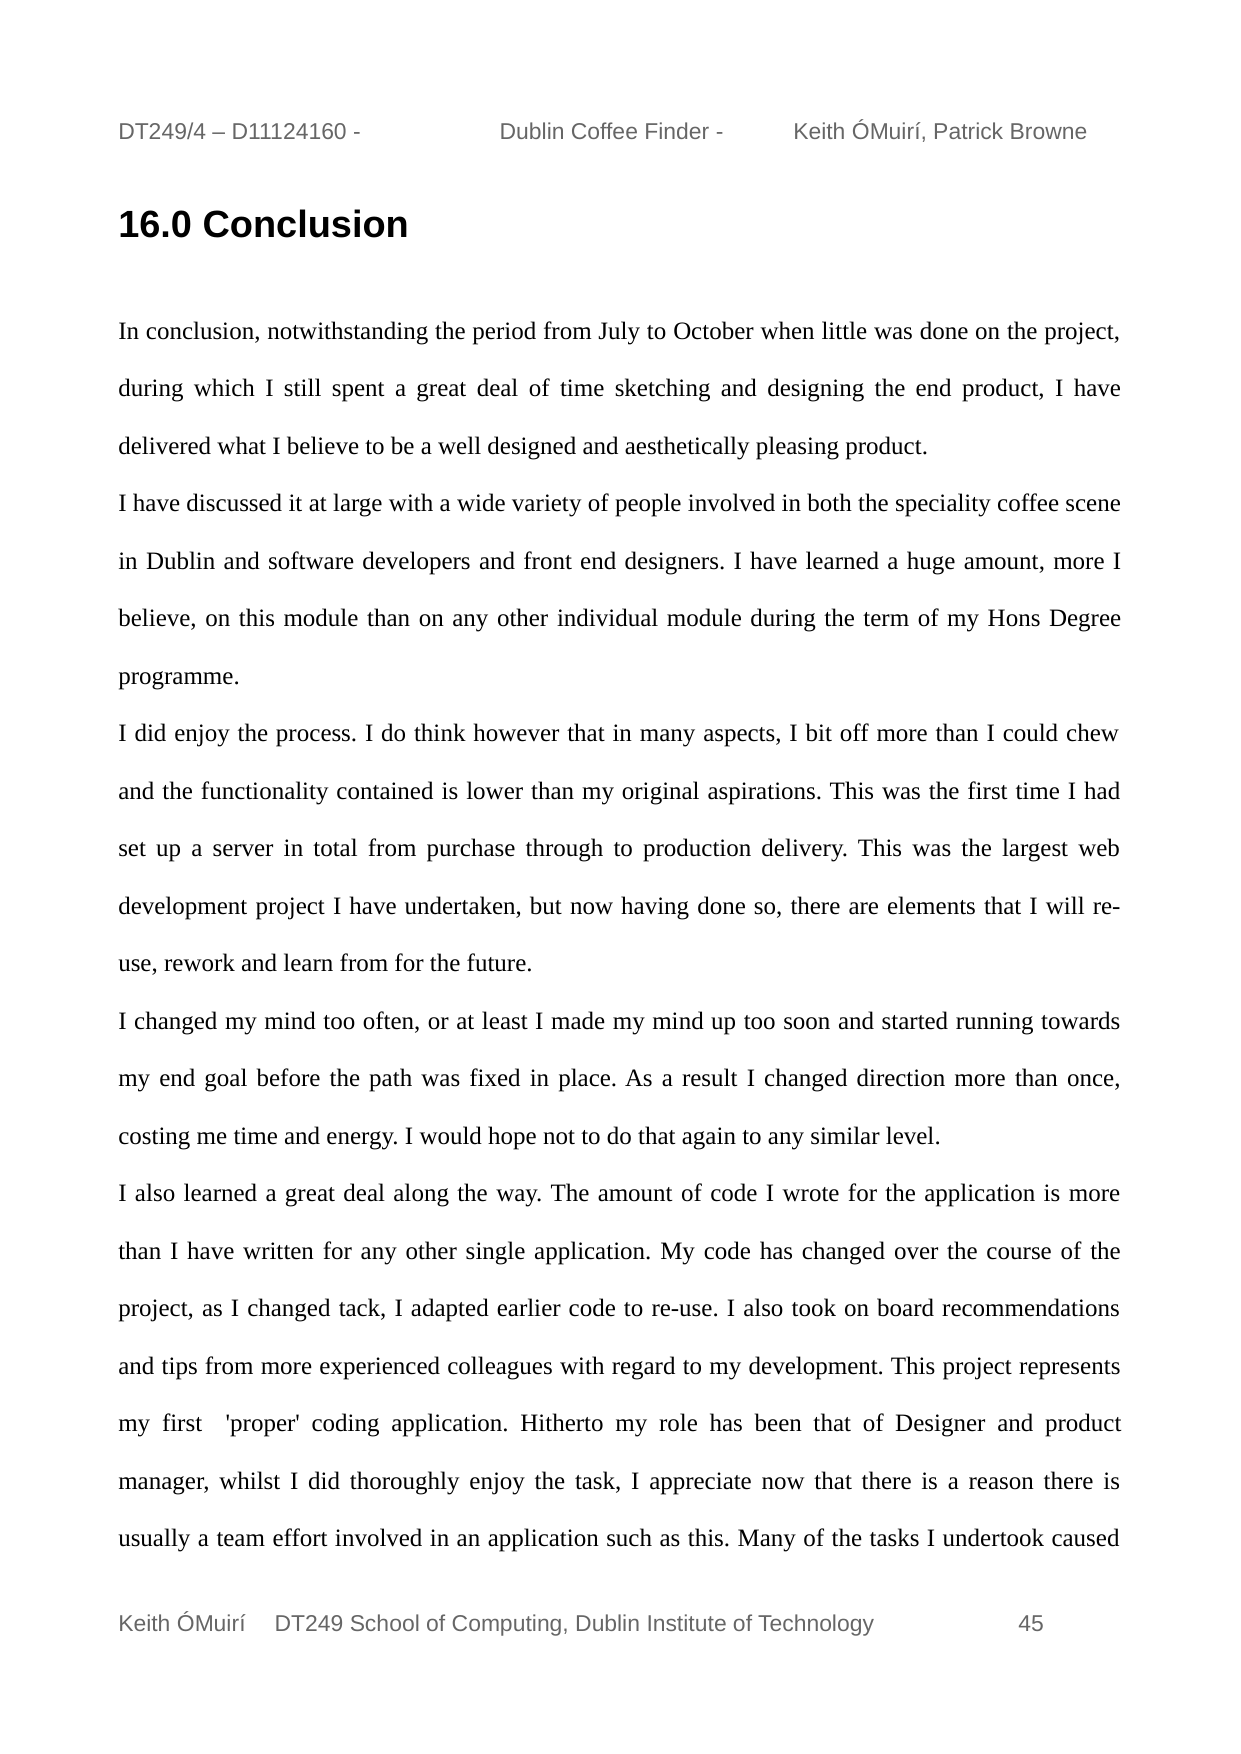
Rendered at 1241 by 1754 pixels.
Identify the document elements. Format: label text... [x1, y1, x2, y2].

text I changed my mind too often, or at least I made my mind up too soon and started running towards my end goal before the path was fixed in place. As a result I changed direction more than once, costing me time and energy. I would hope not to do that again to any similar level. [118, 1006, 1122, 1149]
subtitle 16.0 Conclusion [118, 202, 1122, 246]
text I also learned a great deal along the way. The amount of code I wrote for the application is more than I have written for any other single application. My code has changed over the course of the project, as I changed tack, I adapted earlier code to re-use. I also took on board recommendations and tips from more experienced colleagues with regard to my development. This project represents my first 'proper' coding application. Hitherto my role has been that of Designer and product manager, whilst I did thoroughly enjoy the task, I appreciate now that there is a reason there is usually a team effort involved in an application such as this. Many of the tasks I undertook caused [118, 1178, 1122, 1552]
text In conclusion, notwithstanding the period from July to October when little was done on the project, during which I still spent a great deal of time sketching and designing the end product, I have delivered what I believe to be a well designed and aesthetically pleasing product. [118, 316, 1122, 459]
text I have discussed it at large with a wide variety of people involved in both the speciality coffee scene in Dublin and software developers and front end designers. I have learned a huge amount, more I believe, on this module than on any other individual module during the term of my Hons Degree programme. [118, 488, 1122, 689]
text I did enjoy the process. I do think however that in many aspects, I bit off more than I could chew and the functionality contained is lower than my original aspirations. This was the first time I had set up a server in total from purchase through to production delivery. This was the largest web development project I have undertaken, but now having done so, there are elements that I will re-use, rework and learn from for the future. [118, 718, 1122, 977]
